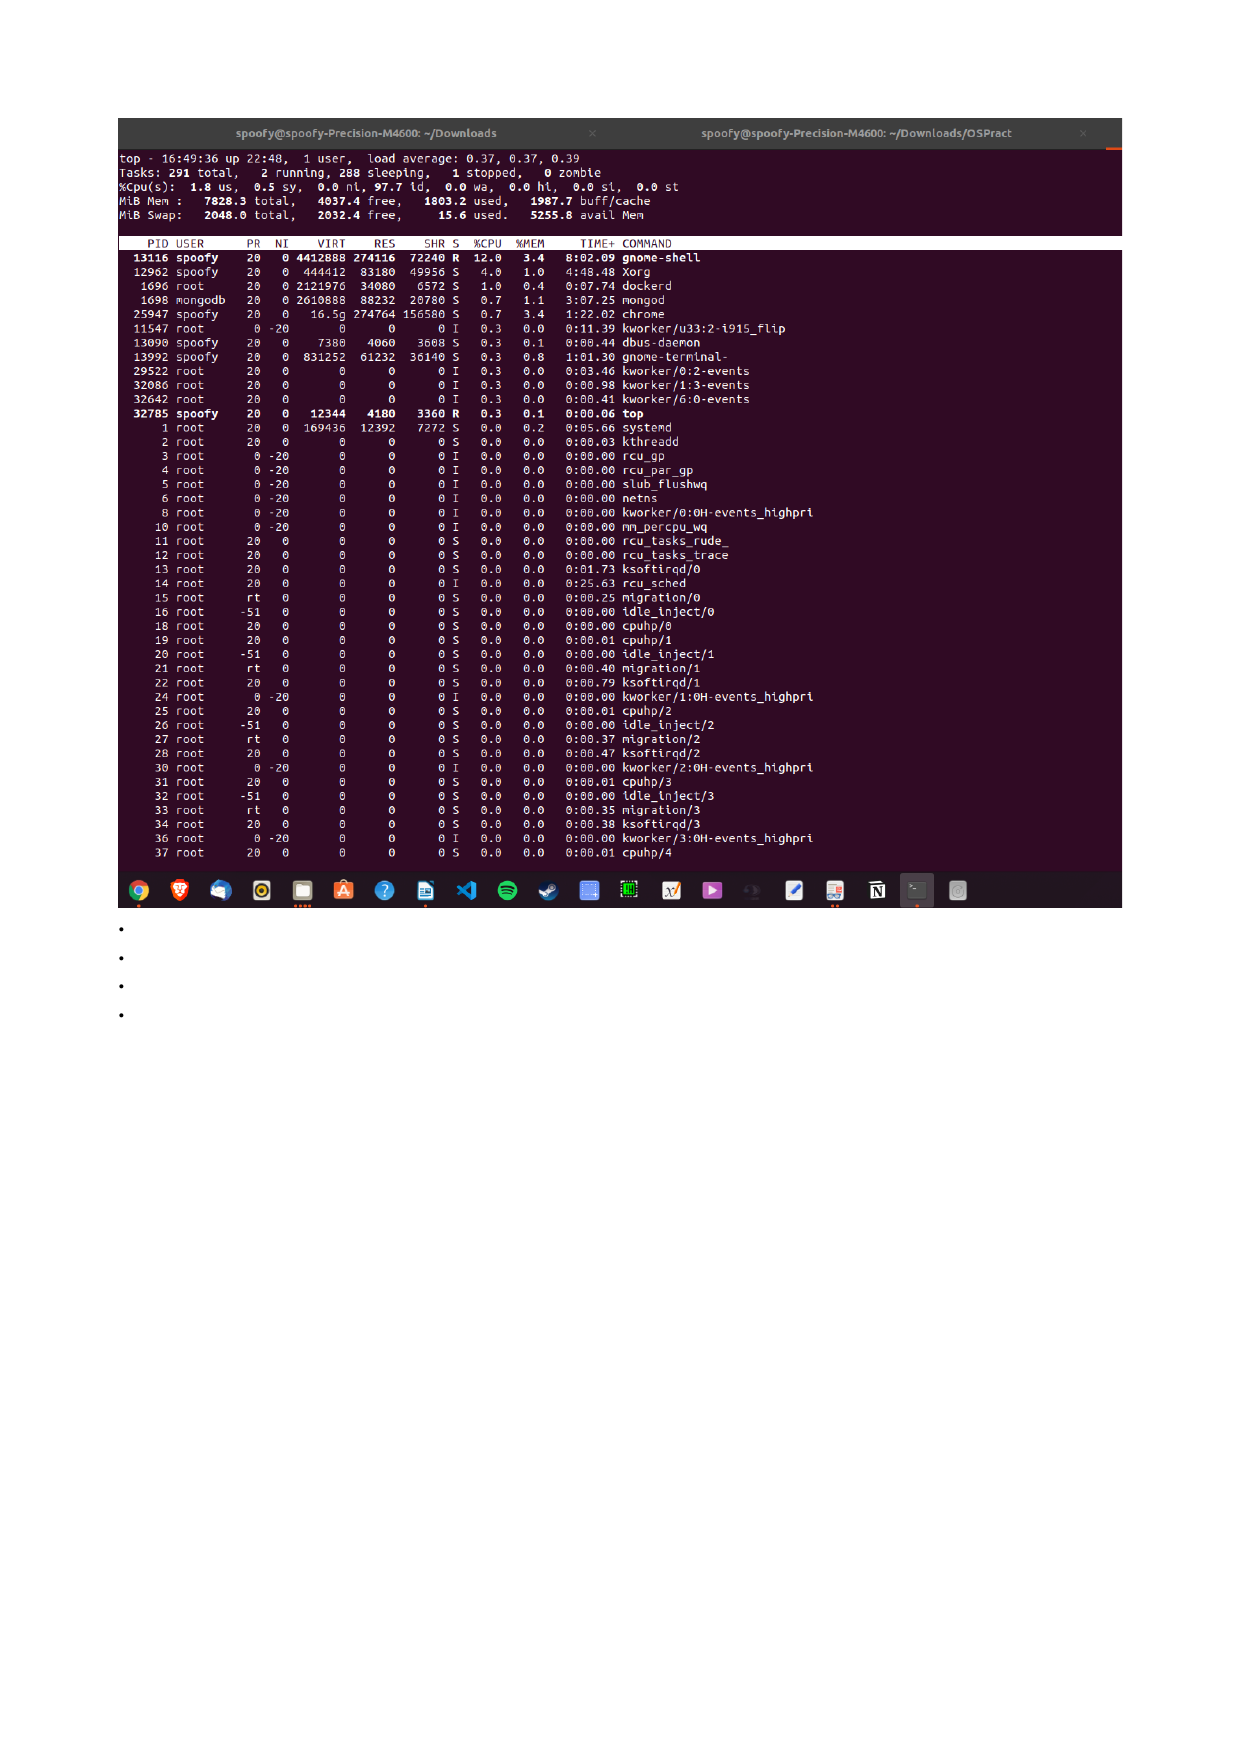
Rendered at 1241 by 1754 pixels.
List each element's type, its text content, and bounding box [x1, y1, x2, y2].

text . [118, 937, 1122, 966]
picture [118, 118, 1123, 908]
text . [118, 908, 1122, 937]
text . [118, 966, 1122, 994]
text . [118, 994, 1122, 1023]
